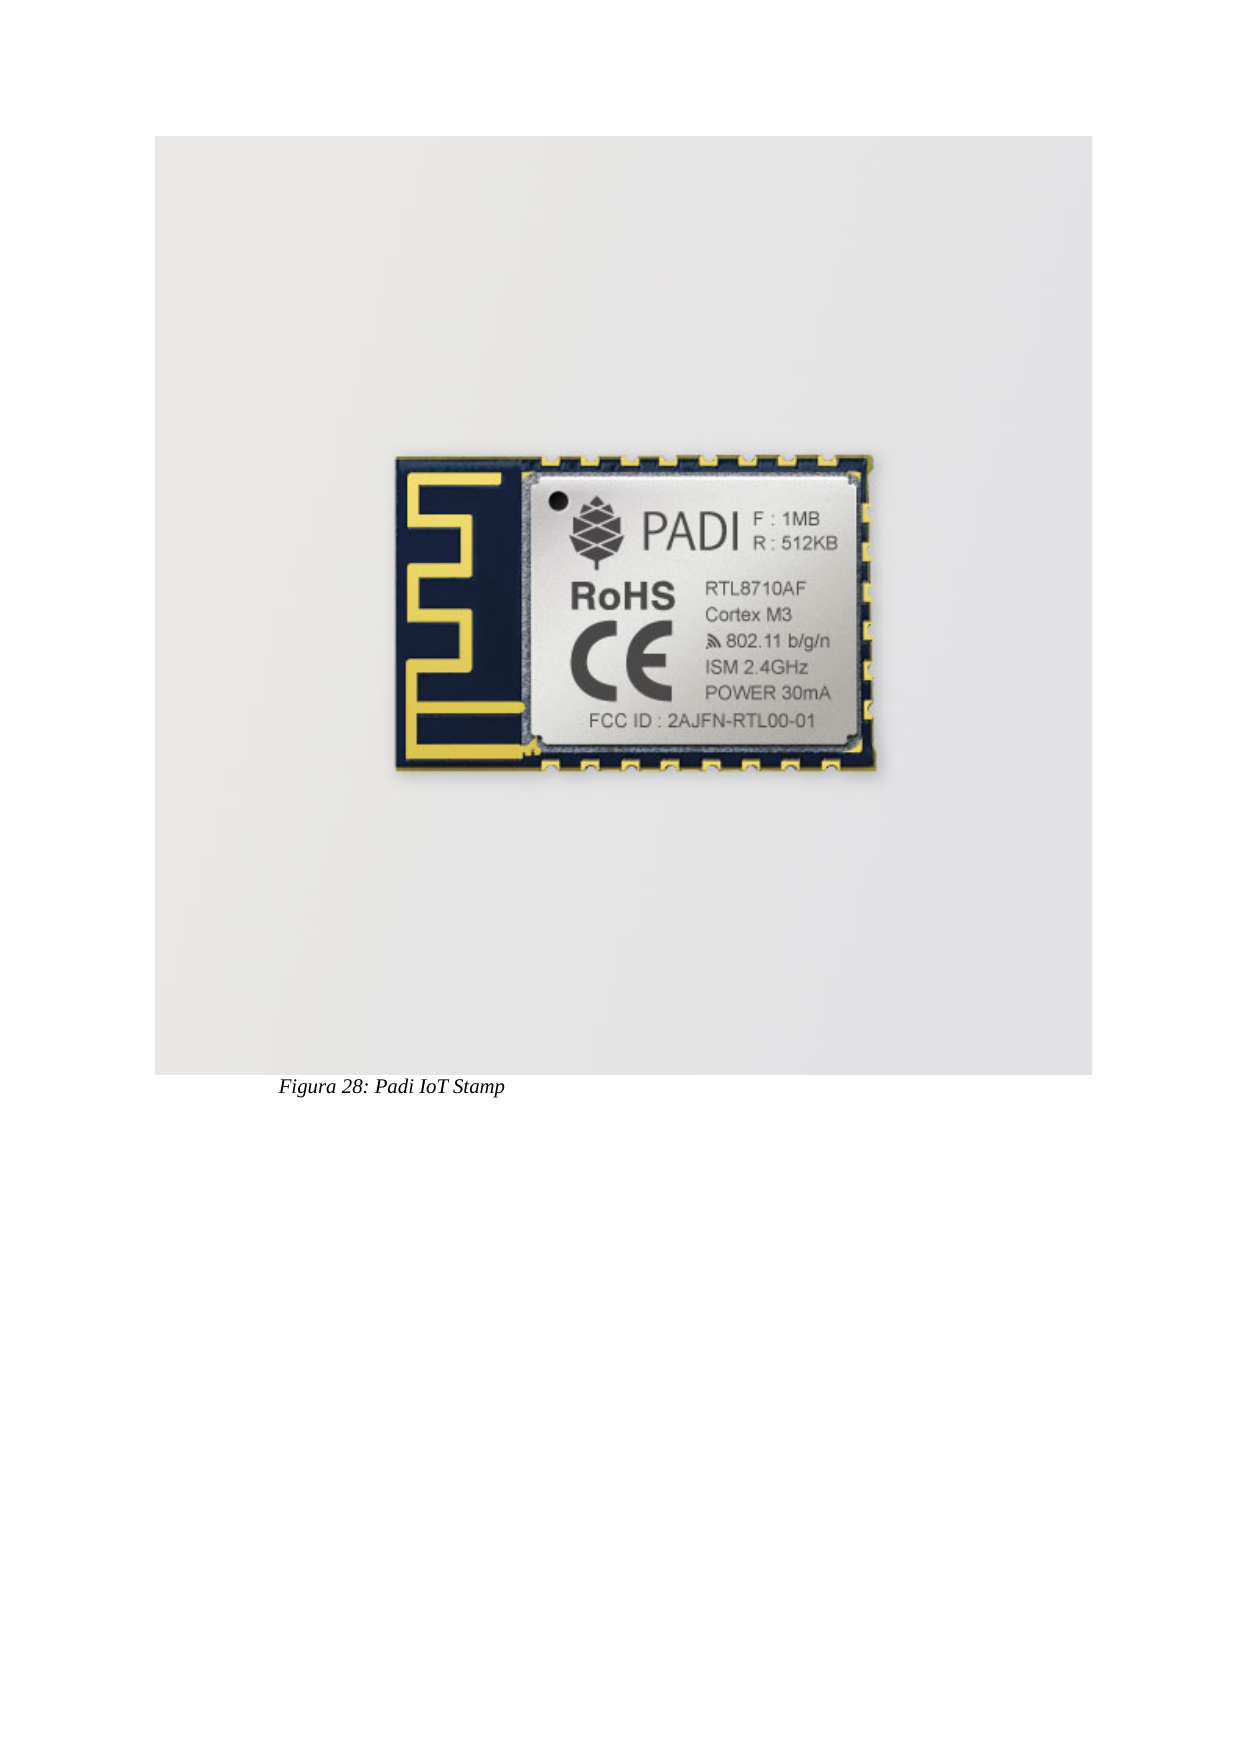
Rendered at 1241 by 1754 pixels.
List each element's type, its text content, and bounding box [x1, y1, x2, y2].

text Figura 28: Padi IoT Stamp [278, 118, 1122, 1098]
picture [154, 136, 1093, 1075]
